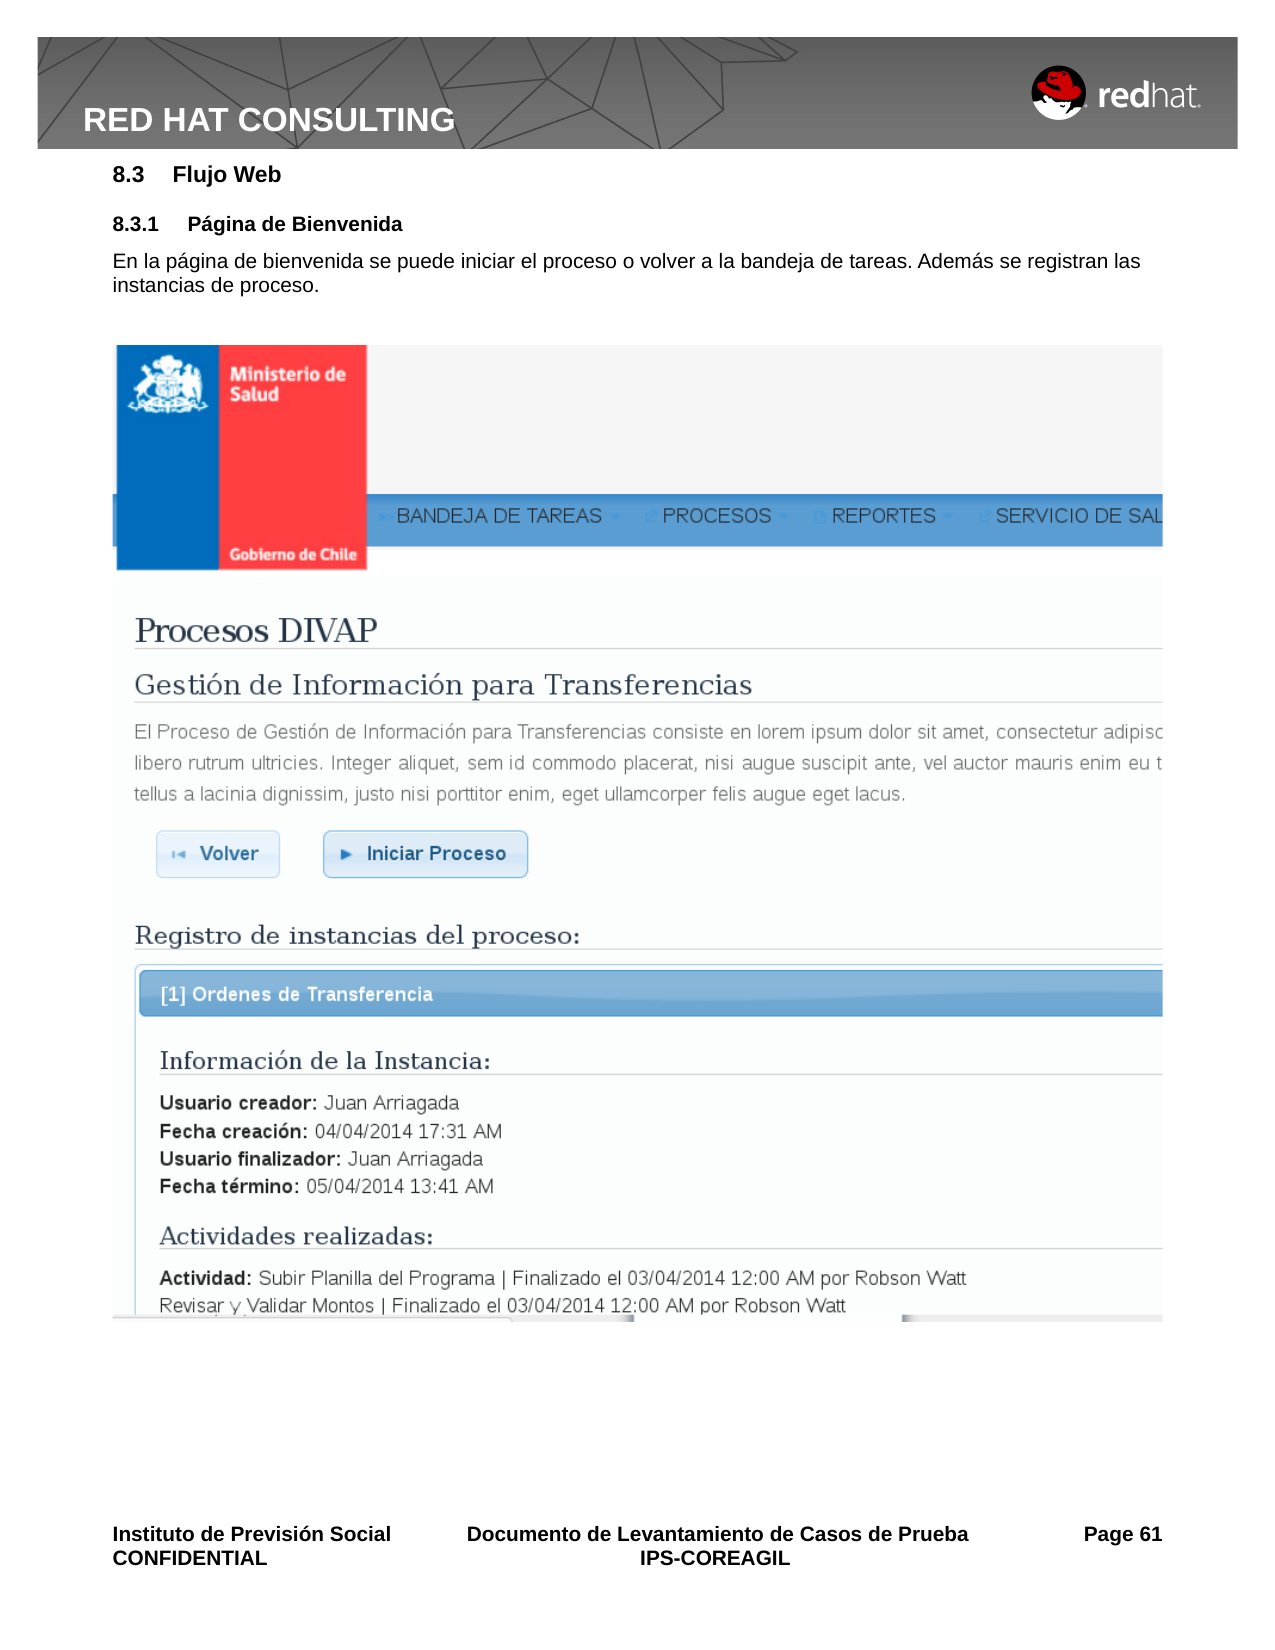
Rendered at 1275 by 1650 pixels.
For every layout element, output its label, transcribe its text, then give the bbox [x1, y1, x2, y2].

picture [112, 345, 1163, 1322]
subtitle Flujo Web [112, 161, 1162, 187]
picture [37, 37, 1238, 149]
subtitle Página de Bienvenida [112, 212, 1162, 236]
text En la página de bienvenida se puede iniciar el proceso o volver a la bandeja de tareas. Además se registran las instancias de proceso. [112, 249, 1162, 297]
